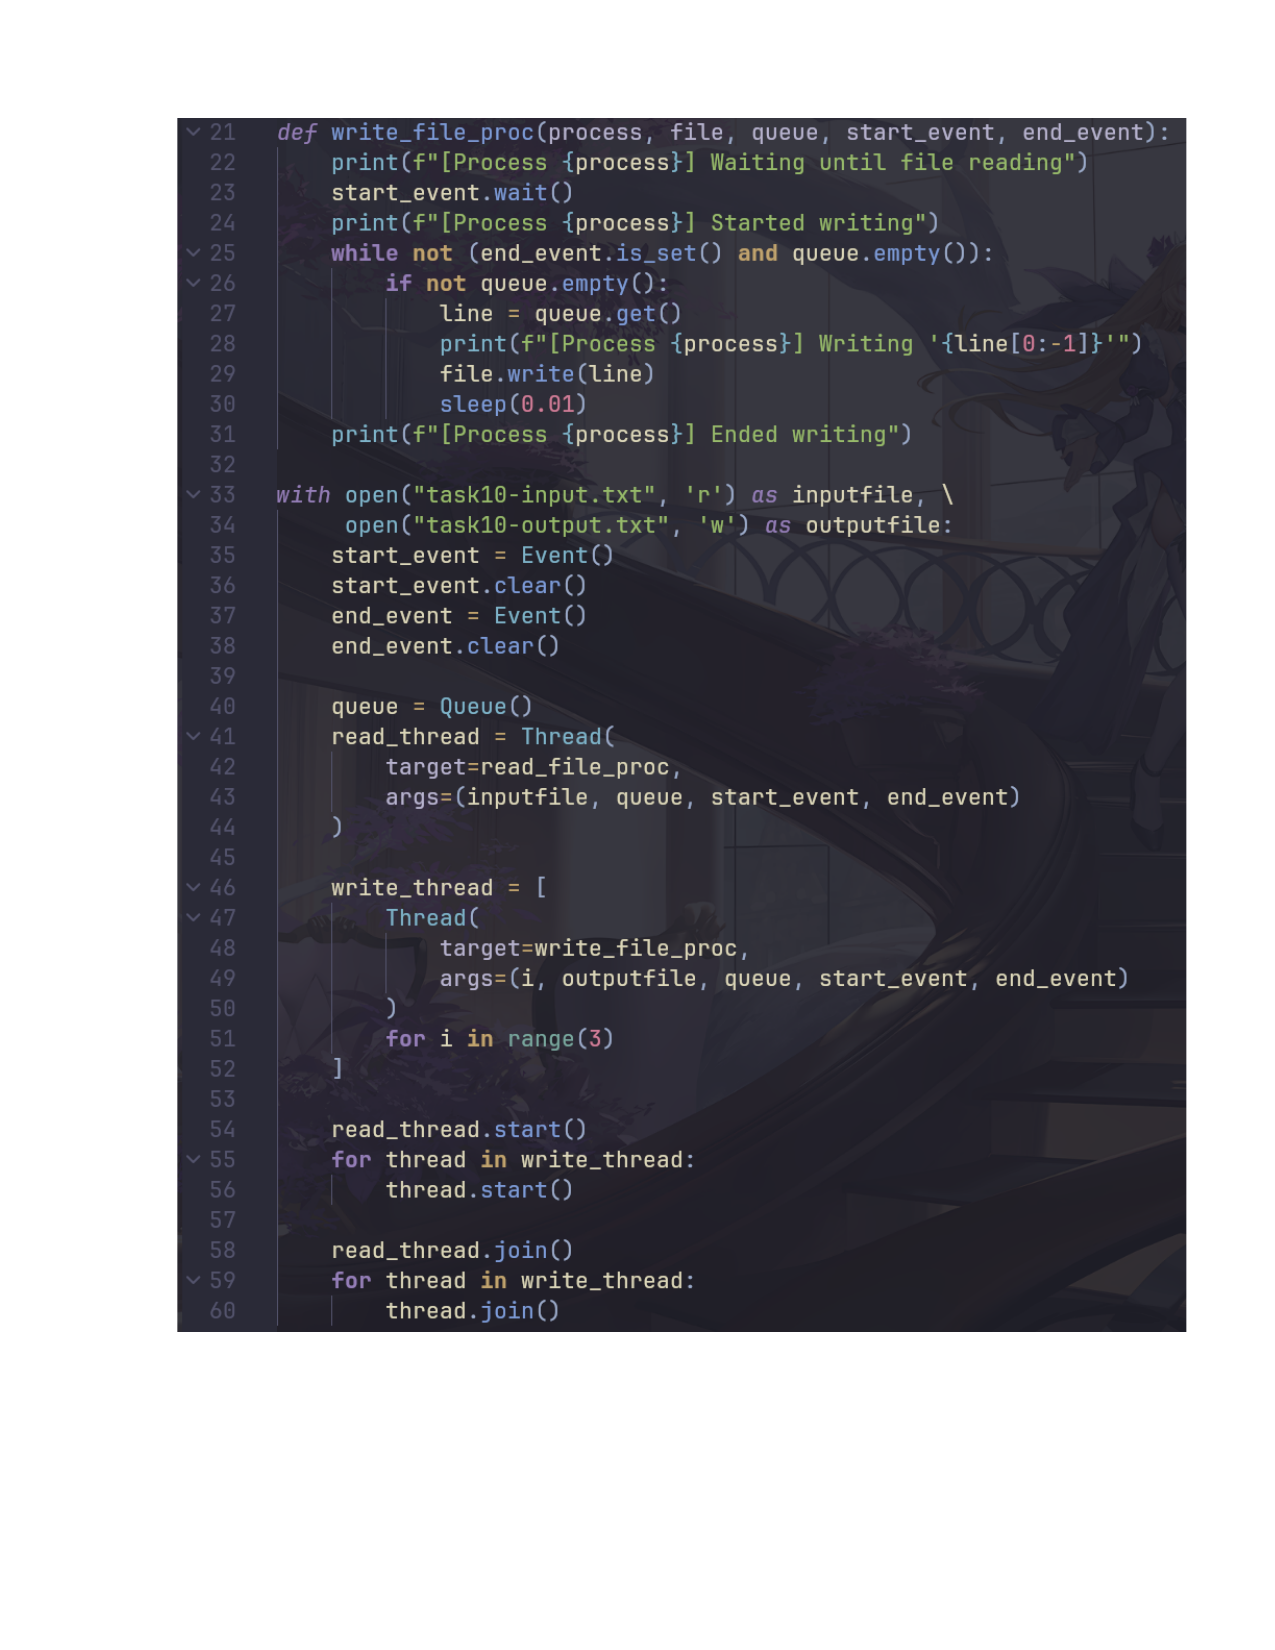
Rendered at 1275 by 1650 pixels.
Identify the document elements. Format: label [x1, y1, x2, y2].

picture [177, 118, 1187, 1332]
